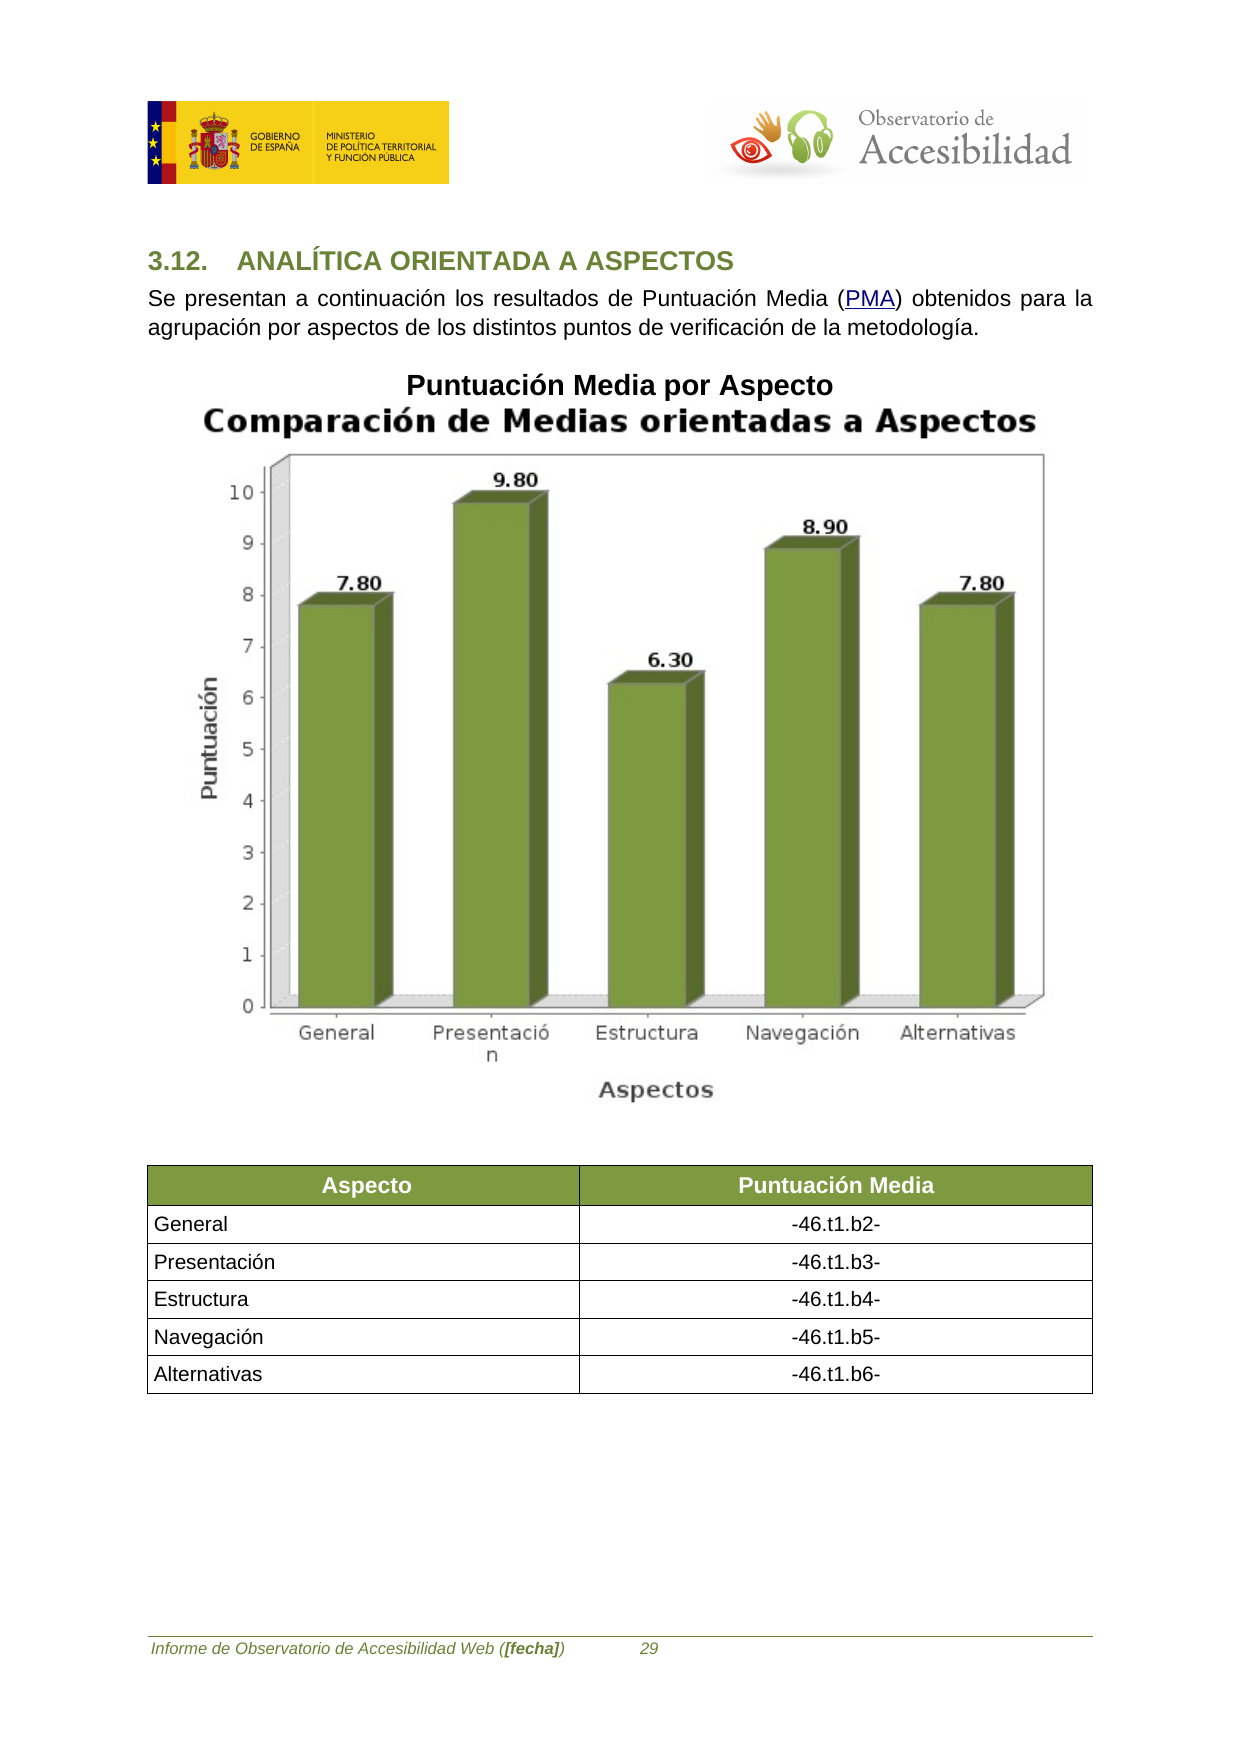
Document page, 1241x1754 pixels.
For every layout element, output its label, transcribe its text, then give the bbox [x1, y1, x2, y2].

table_header Puntuación Media [580, 1166, 1092, 1205]
table_cell Estructura [148, 1281, 579, 1317]
table_cell General [148, 1206, 579, 1242]
table_cell -46.t1.b3- [580, 1244, 1092, 1280]
picture [147, 101, 450, 184]
subtitle Analítica orientada a aspectos [148, 245, 1092, 276]
picture [178, 401, 1062, 1112]
table_header Aspecto [148, 1166, 579, 1205]
table_cell -46.t1.b2- [580, 1206, 1092, 1242]
table_cell Presentación [148, 1244, 579, 1280]
table_cell -46.t1.b4- [580, 1281, 1092, 1317]
table_cell Navegación [148, 1319, 579, 1355]
table_cell -46.t1.b5- [580, 1319, 1092, 1355]
table_cell -46.t1.b6- [580, 1356, 1092, 1392]
text Puntuación Media por Aspecto [148, 368, 1092, 402]
picture [710, 101, 1086, 184]
table_cell Alternativas [148, 1356, 579, 1392]
text Se presentan a continuación los resultados de Puntuación Media (PMA) obtenidos para la agrupación por aspectos de los distintos puntos de verificación de la metodología. [148, 285, 1092, 341]
